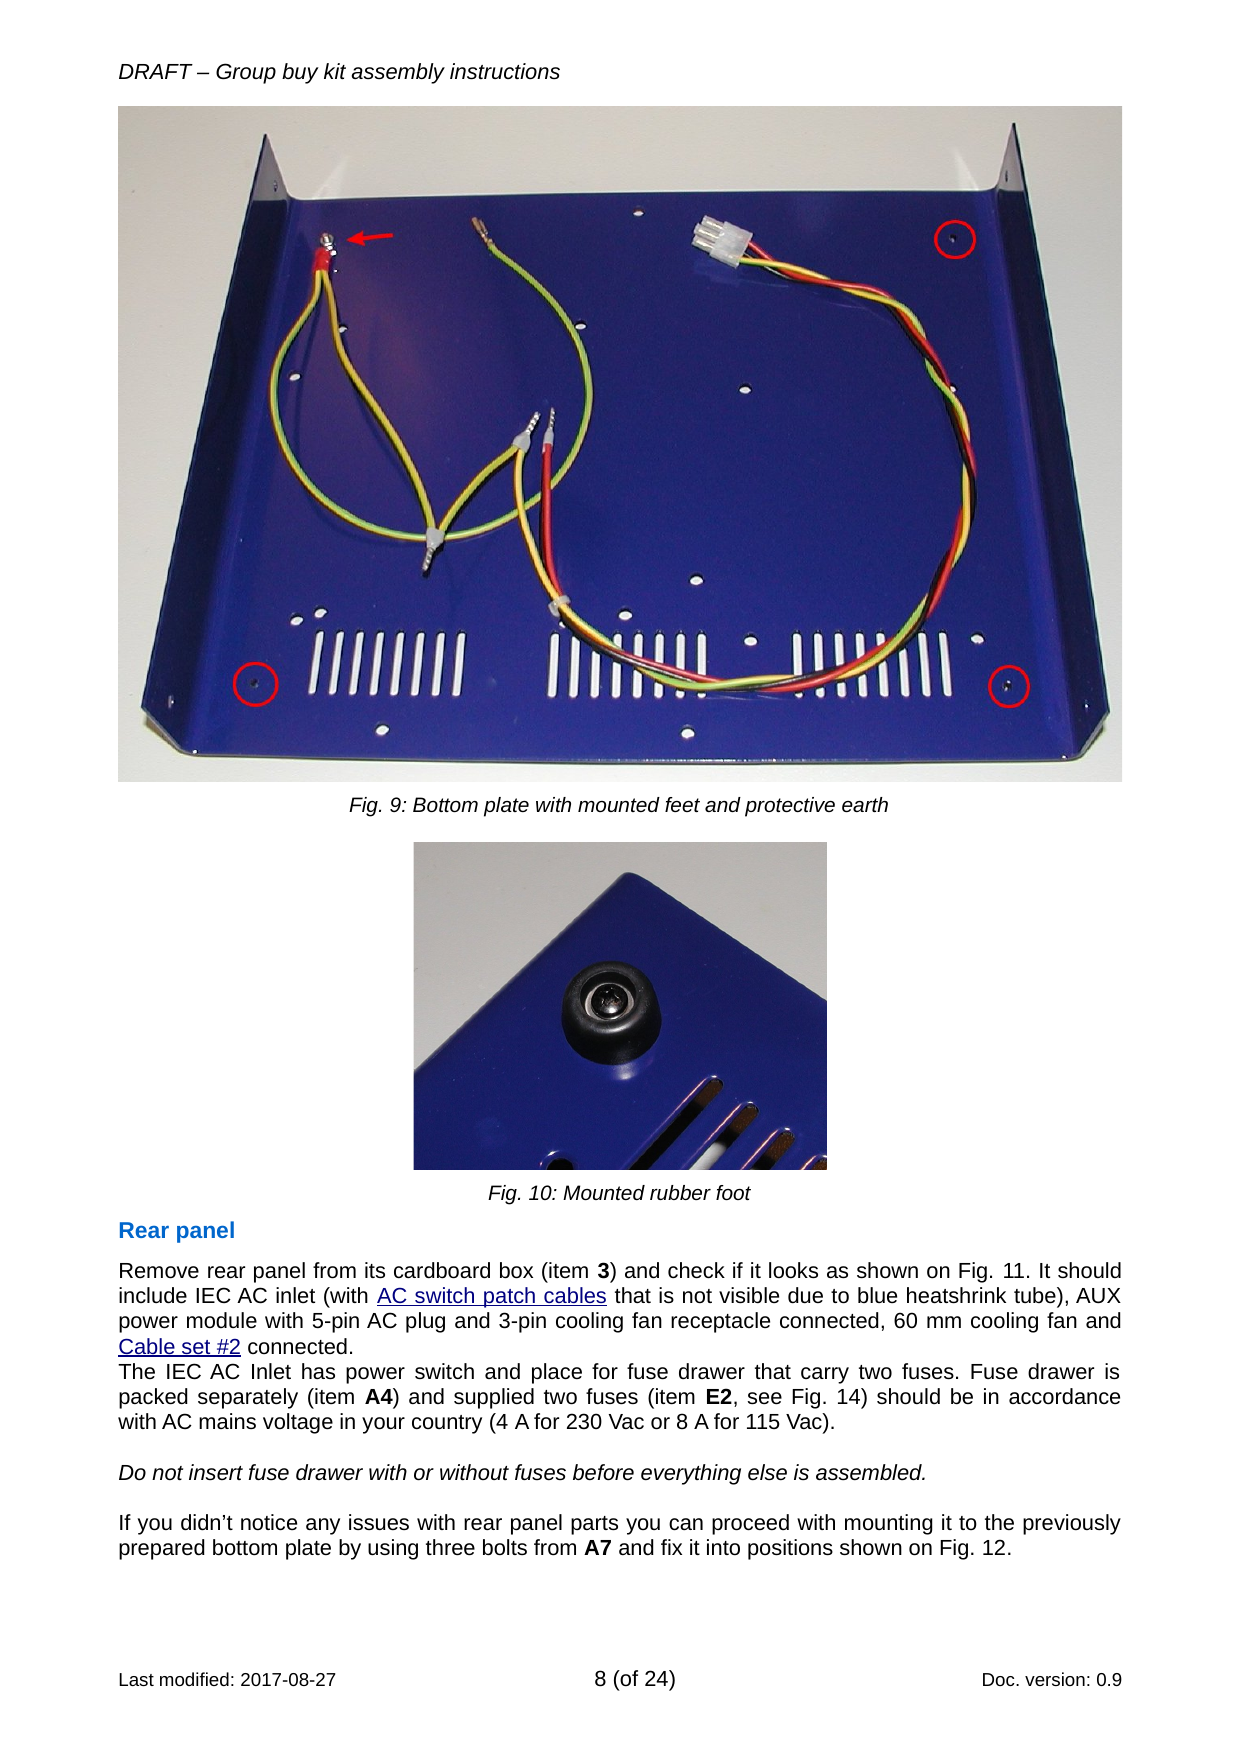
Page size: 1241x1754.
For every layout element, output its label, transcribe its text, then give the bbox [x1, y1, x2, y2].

picture [413, 842, 827, 1170]
text Remove rear panel from its cardboard box (item 3) and check if it looks as shown on Fig. 11. It should include IEC AC inlet (with AC switch patch cables that is not visible due to blue heatshrink tube), AUX power module with 5-pin AC plug and 3-pin cooling fan receptacle connected, 60 mm cooling fan and Cable set #2 connected. [118, 1258, 1122, 1359]
subtitle Rear panel [118, 869, 1122, 1243]
text If you didn’t notice any issues with rear panel parts you can proceed with mounting it to the previously prepared bottom plate by using three bolts from A7 and fix it into positions shown on Fig. 12. [118, 1510, 1122, 1560]
text Fig. 9: Bottom plate with mounted feet and protective earth [118, 782, 1122, 817]
list Fig. 10: Mounted rubber foot [413, 1170, 827, 1205]
text Do not insert fuse drawer with or without fuses before everything else is assembled. [118, 1459, 1122, 1485]
text The IEC AC Inlet has power switch and place for fuse drawer that carry two fuses. Fuse drawer is packed separately (item A4) and supplied two fuses (item E2, see Fig. 14) should be in accordance with AC mains voltage in your country (4 A for 230 Vac or 8 A for 115 Vac). [118, 1359, 1122, 1434]
picture [118, 106, 1123, 782]
